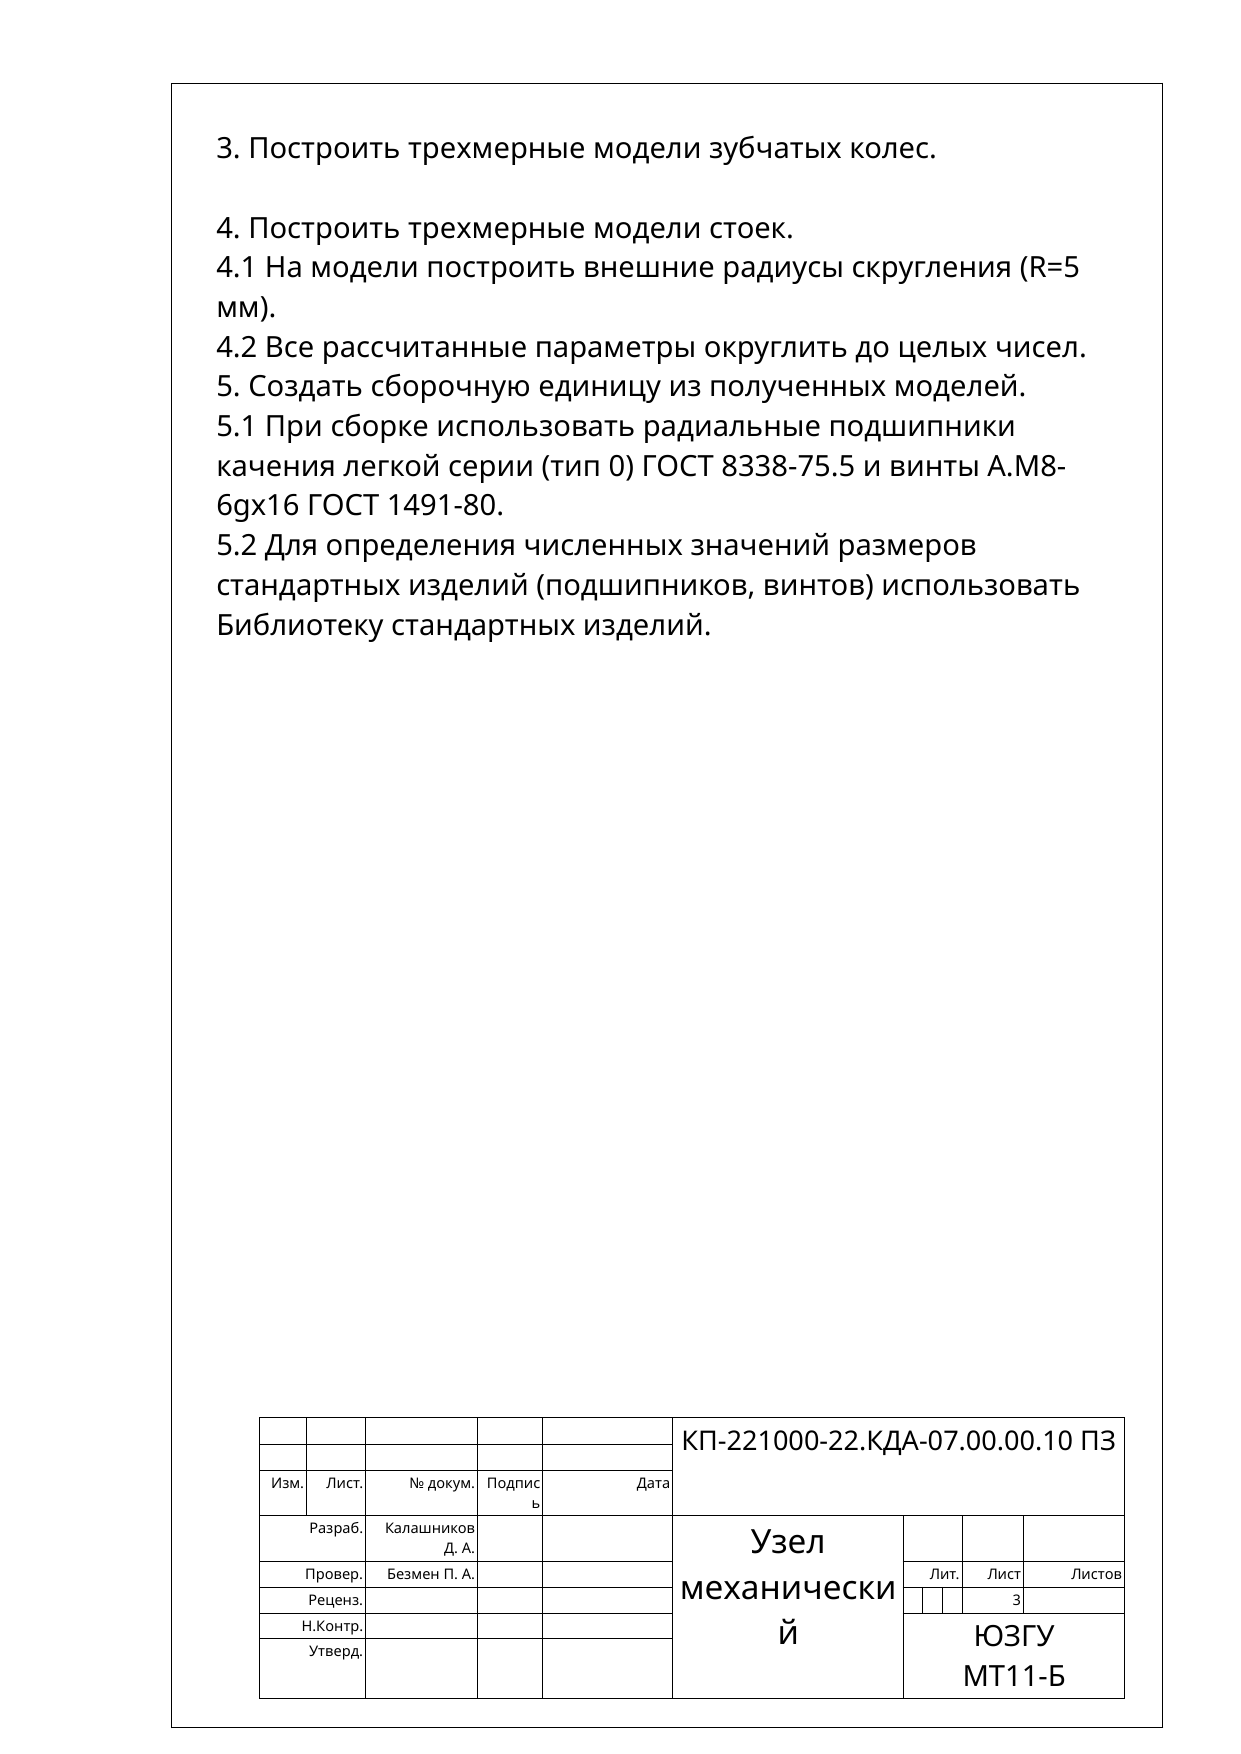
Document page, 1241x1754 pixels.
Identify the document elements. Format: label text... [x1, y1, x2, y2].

text 4.2 Все рассчитанные параметры округлить до целых чисел. [216, 326, 1123, 366]
text 5.2 Для определения численных значений размеров стандартных изделий (подшипников, винтов) использовать Библиотеку стандартных изделий. [216, 524, 1123, 643]
text 5. Создать сборочную единицу из полученных моделей. [216, 366, 1123, 405]
text 3. Построить трехмерные модели зубчатых колес. [216, 127, 1123, 167]
text 4. Построить трехмерные модели стоек. [216, 207, 1123, 247]
text 4.1 На модели построить внешние радиусы скругления (R=5 мм). [216, 247, 1123, 326]
text 5.1 При сборке использовать радиальные подшипники качения легкой серии (тип 0) ГОСТ 8338-75.5 и винты А.М8-6gx16 ГОСТ 1491-80. [216, 405, 1123, 524]
